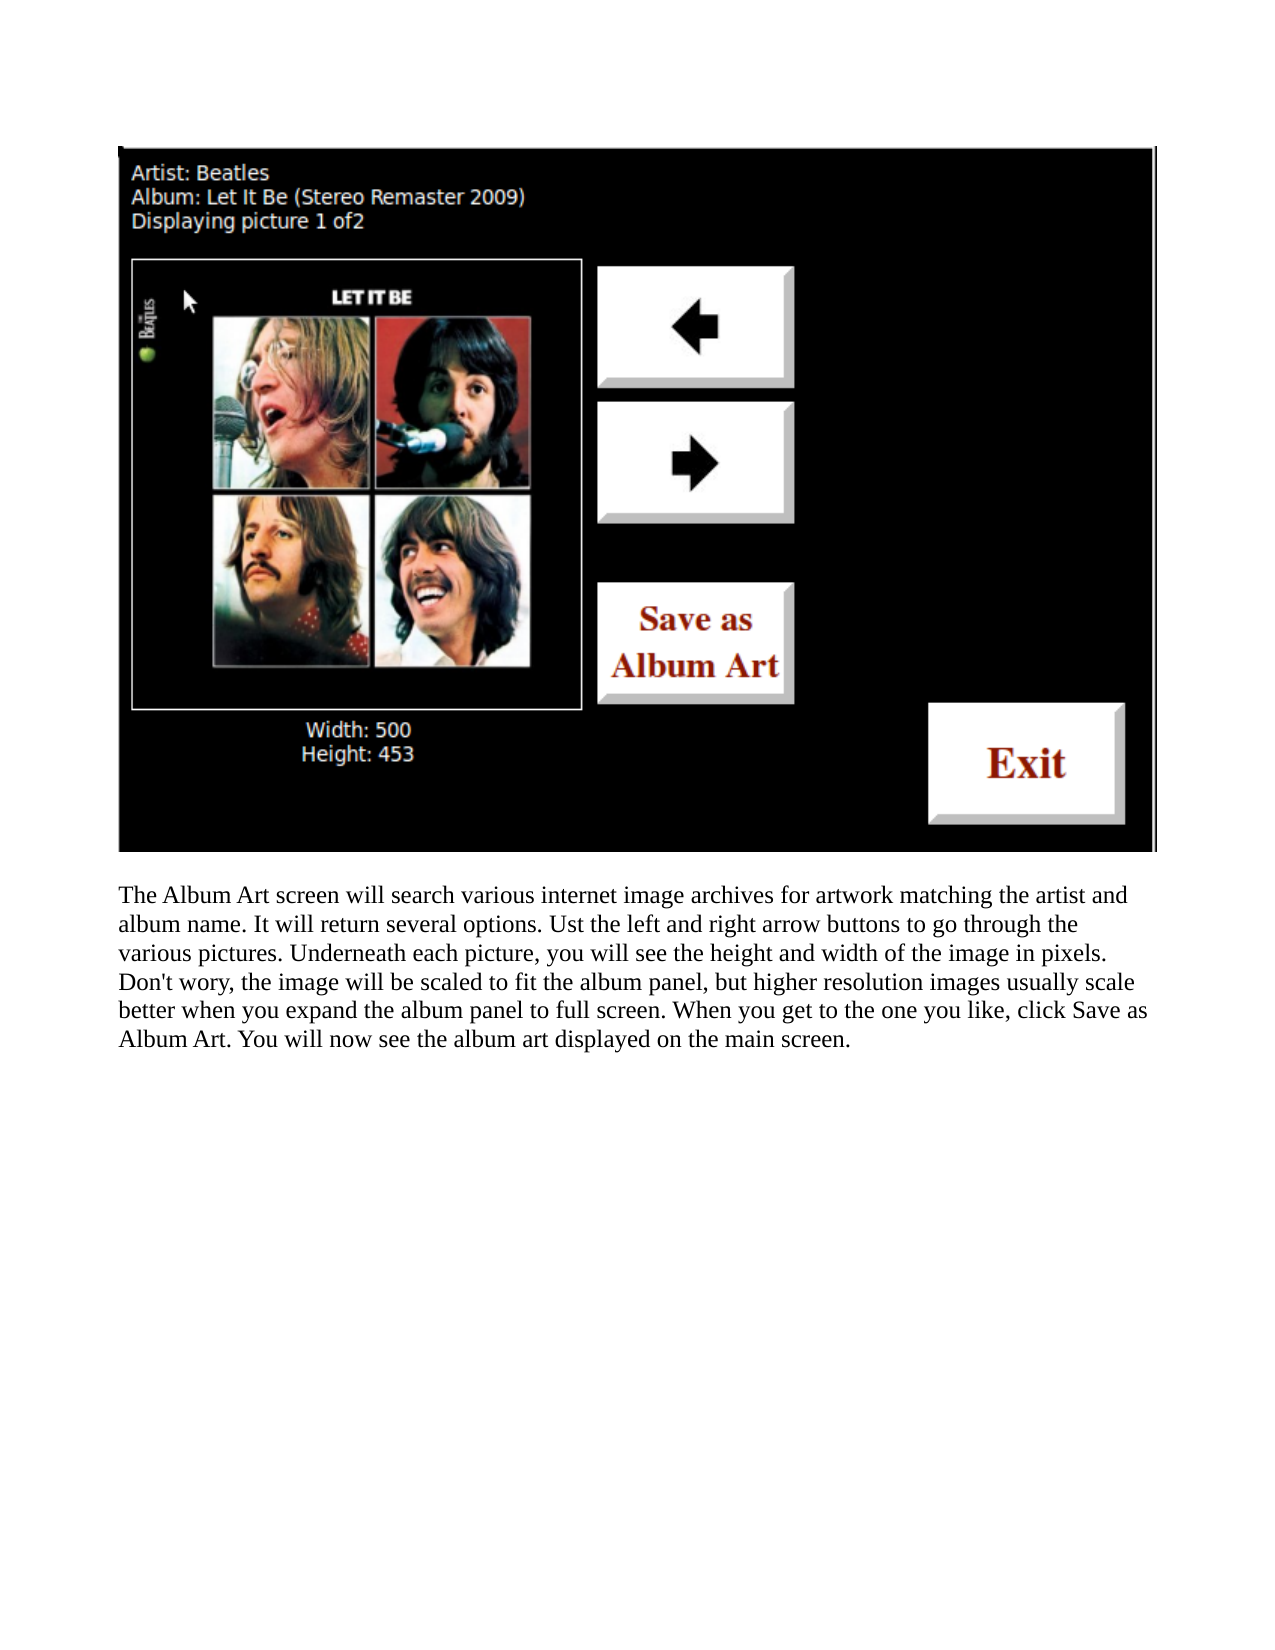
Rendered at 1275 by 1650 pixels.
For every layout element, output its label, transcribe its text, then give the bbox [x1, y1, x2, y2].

picture [118, 146, 1157, 852]
text The Album Art screen will search various internet image archives for artwork matching the artist and album name. It will return several options. Ust the left and right arrow buttons to go through the various pictures. Underneath each picture, you will see the height and width of the image in pixels. Don't wory, the image will be scaled to fit the album panel, but higher resolution images usually scale better when you expand the album panel to full screen. When you get to the one you like, click Save as Album Art. You will now see the album art displayed on the main screen. [118, 881, 1157, 1053]
